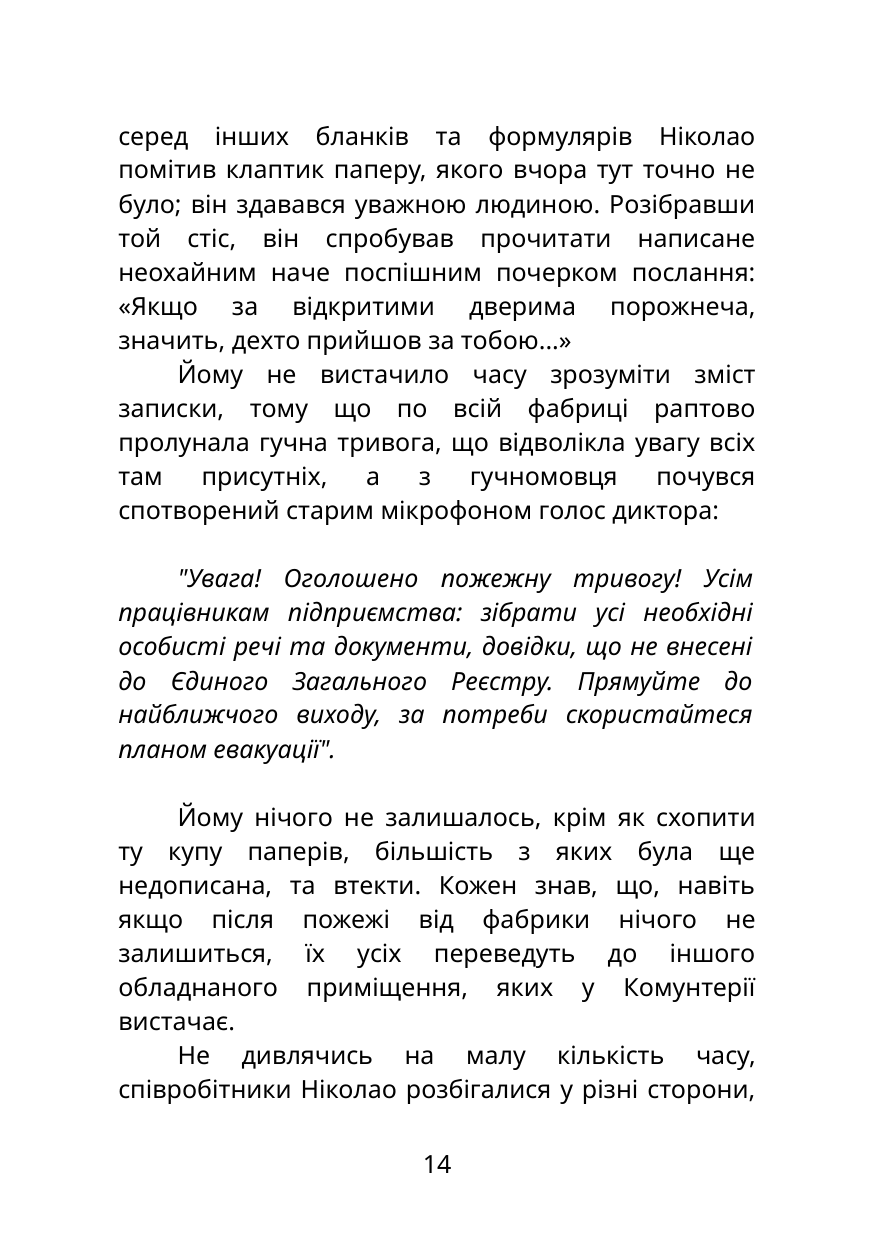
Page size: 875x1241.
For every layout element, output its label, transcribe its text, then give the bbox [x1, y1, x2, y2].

text Йому не вистачило часу зрозуміти зміст записки, тому що по всій фабриці раптово пролунала гучна тривога, що відволікла увагу всіх там присутніх, а з гучномовця почувся спотворений старим мікрофоном голос диктора: [118, 357, 756, 527]
text Йому нічого не залишалось, крім як схопити ту купу паперів, більшість з яких була ще недописана, та втекти. Кожен знав, що, навіть якщо після пожежі від фабрики нічого не залишиться, їх усіх переведуть до іншого обладнаного приміщення, яких у Комунтерії вистачає. [118, 799, 756, 1038]
text "Увага! Оголошено пожежну тривогу! Усім працівникам підприємства: зібрати усі необхідні особисті речі та документи, довідки, що не внесені до Єдиного Загального Реєстру. Прямуйте до найближчого виходу, за потреби скористайтеся планом евакуації". [118, 561, 756, 765]
text Не дивлячись на малу кількість часу, співробітники Ніколао розбігалися у різні сторони, [118, 1038, 756, 1106]
text серед інших бланків та формулярів Ніколао помітив клаптик паперу, якого вчора тут точно не було; він здавався уважною людиною. Розібравши той стіс, він спробував прочитати написане неохайним наче поспішним почерком послання: «Якщо за відкритими дверима порожнеча, значить, дехто прийшов за тобою...» [118, 118, 756, 357]
